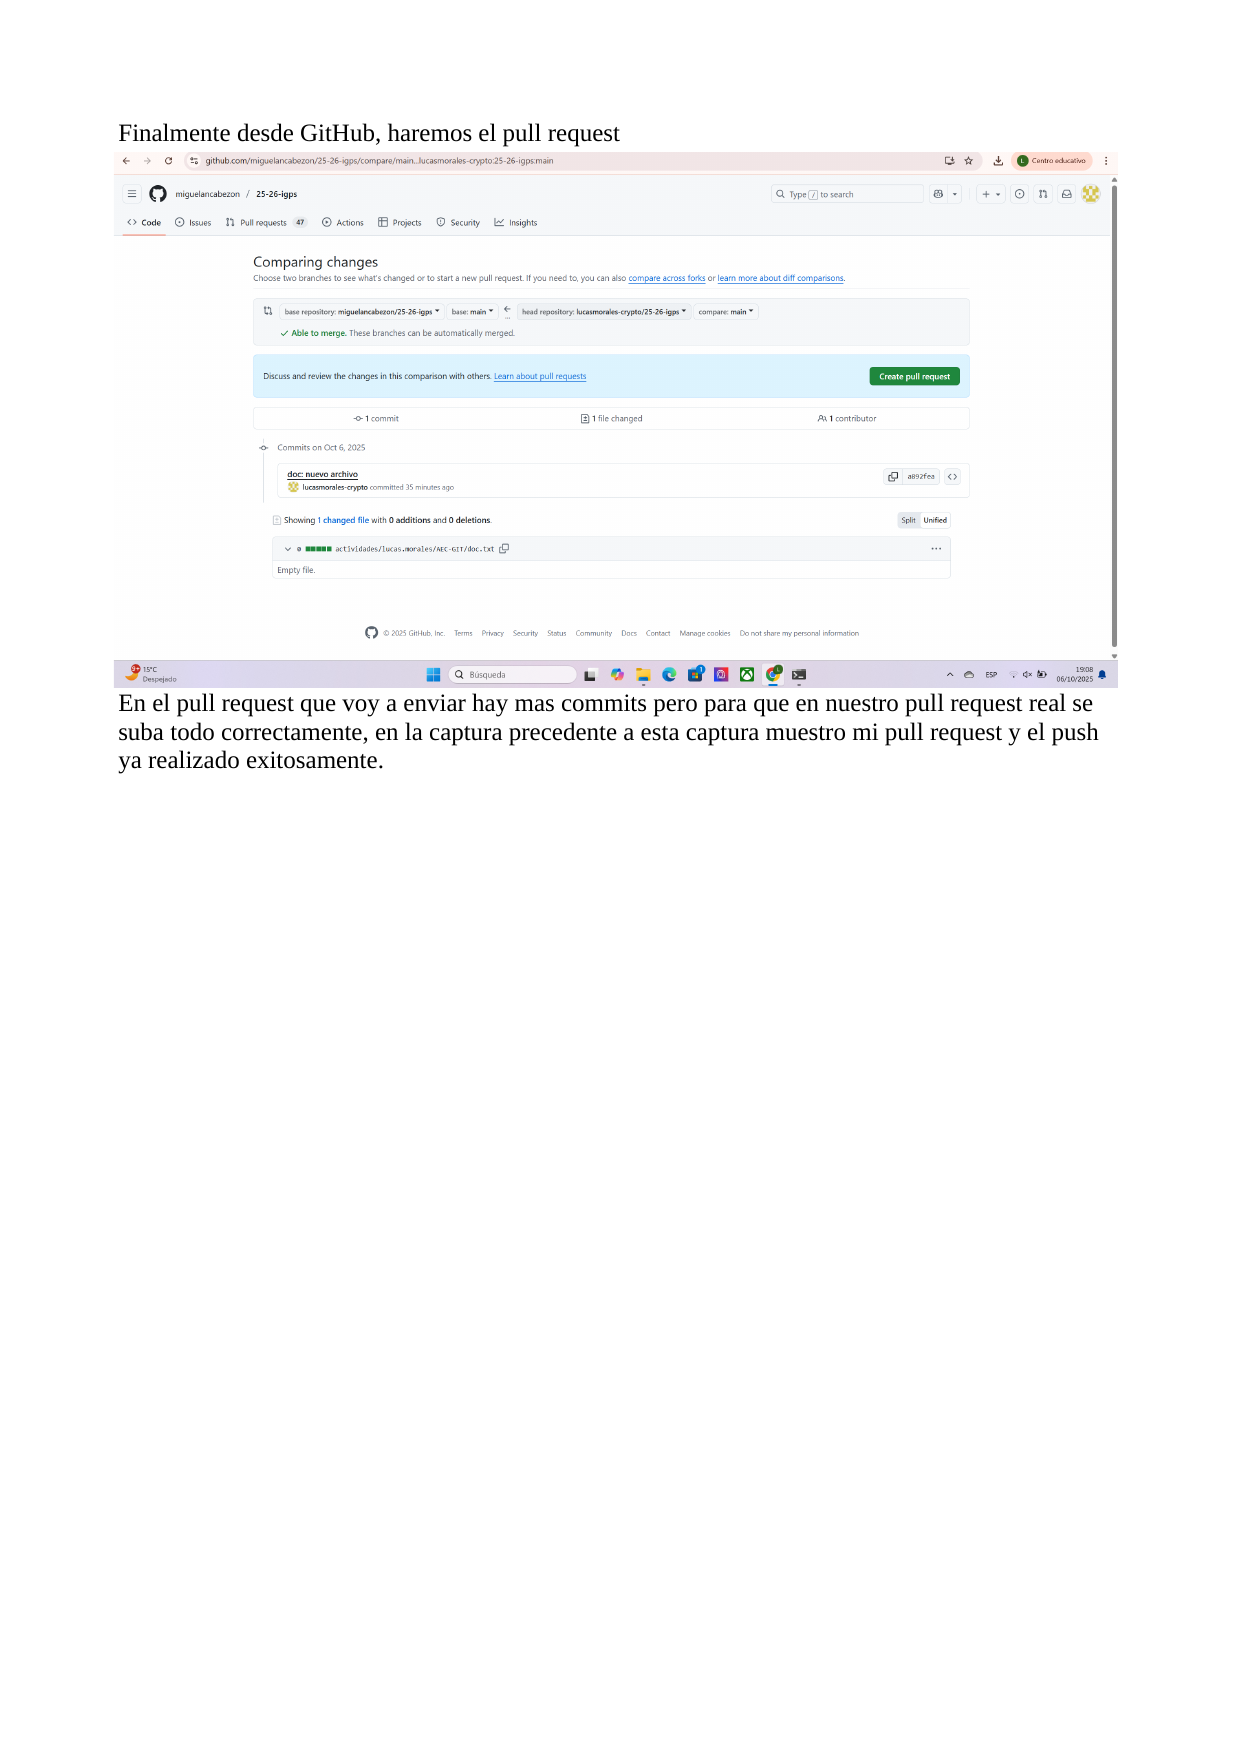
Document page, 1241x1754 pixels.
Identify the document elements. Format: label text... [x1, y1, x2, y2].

text En el pull request que voy a enviar hay mas commits pero para que en nuestro pull request real se suba todo correctamente, en la captura precedente a esta captura muestro mi pull request y el push ya realizado exitosamente. [118, 147, 1122, 774]
text Finalmente desde GitHub, haremos el pull request [118, 118, 1122, 147]
picture [113, 152, 1118, 688]
